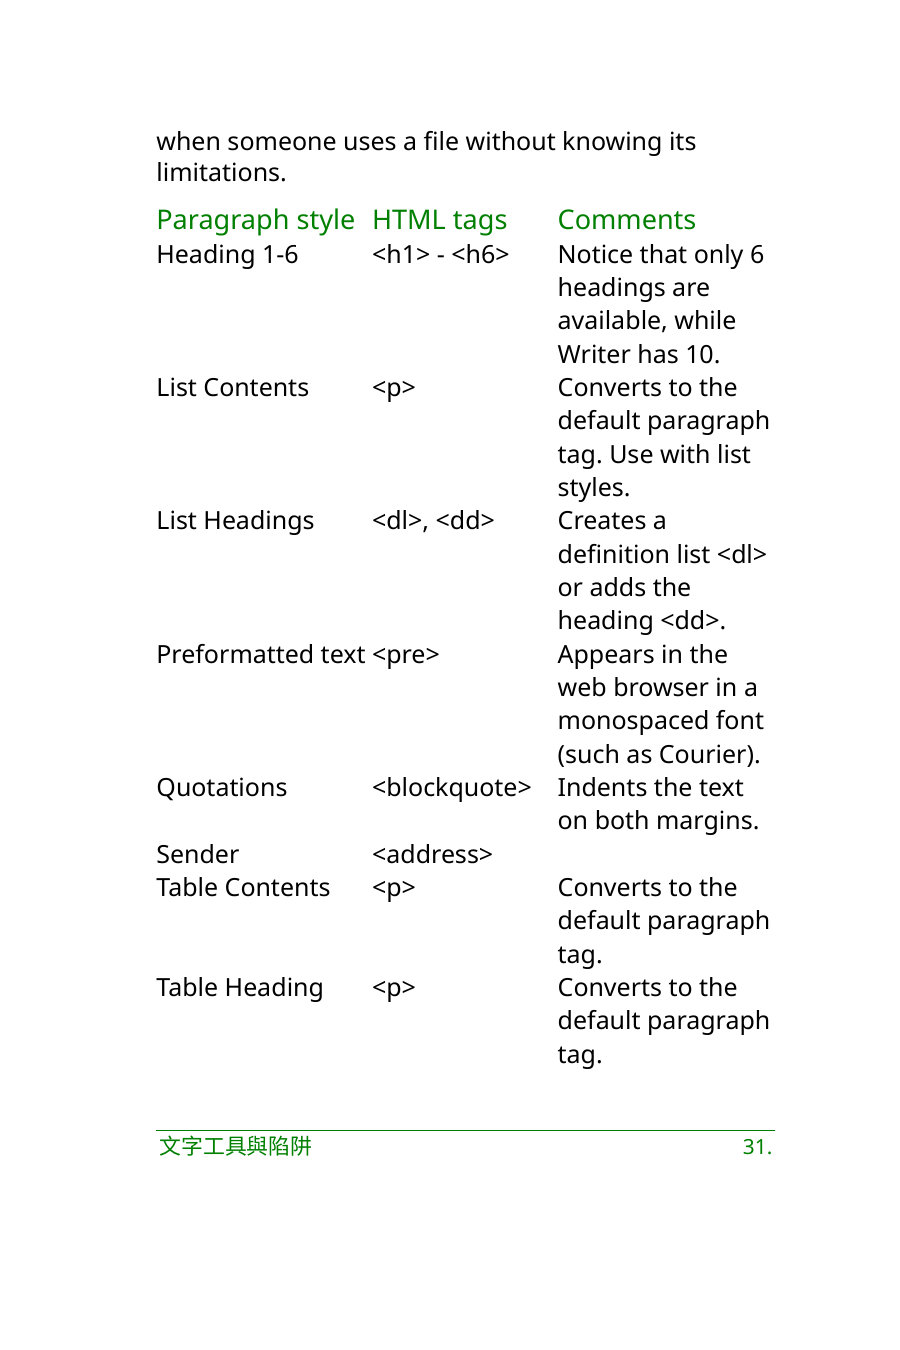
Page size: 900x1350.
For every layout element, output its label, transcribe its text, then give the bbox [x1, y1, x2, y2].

table_cell <blockquote> [372, 770, 557, 836]
table_cell Heading 1-6 [156, 236, 372, 370]
table_cell <p> [372, 970, 557, 1070]
table_cell <h1> - <h6> [372, 236, 557, 370]
table_header Paragraph style [156, 203, 372, 236]
table_cell List Headings [156, 503, 372, 636]
table_cell Table Heading [156, 970, 372, 1070]
table_cell Converts to the default paragraph tag. [558, 970, 775, 1070]
table_cell Notice that only 6 headings are available, while Writer has 10. [558, 236, 775, 370]
table_cell Quotations [156, 770, 372, 836]
table_cell [558, 836, 775, 870]
table_cell <address> [372, 836, 557, 870]
table_cell <p> [372, 370, 557, 503]
table_cell Converts to the default paragraph tag. Use with list styles. [558, 370, 775, 503]
table_header Comments [558, 203, 775, 236]
text when someone uses a file without knowing its limitations. [156, 125, 775, 187]
table_cell Creates a definition list <dl> or adds the heading <dd>. [558, 503, 775, 636]
table_cell List Contents [156, 370, 372, 503]
table_cell Appears in the web browser in a monospaced font (such as Courier). [558, 636, 775, 770]
table_cell Indents the text on both margins. [558, 770, 775, 836]
table_cell Sender [156, 836, 372, 870]
table_header HTML tags [372, 203, 557, 236]
table_cell <pre> [372, 636, 557, 770]
table_cell Converts to the default paragraph tag. [558, 870, 775, 970]
table_cell <dl>, <dd> [372, 503, 557, 636]
table_cell Preformatted text [156, 636, 372, 770]
table_cell <p> [372, 870, 557, 970]
table_cell Table Contents [156, 870, 372, 970]
